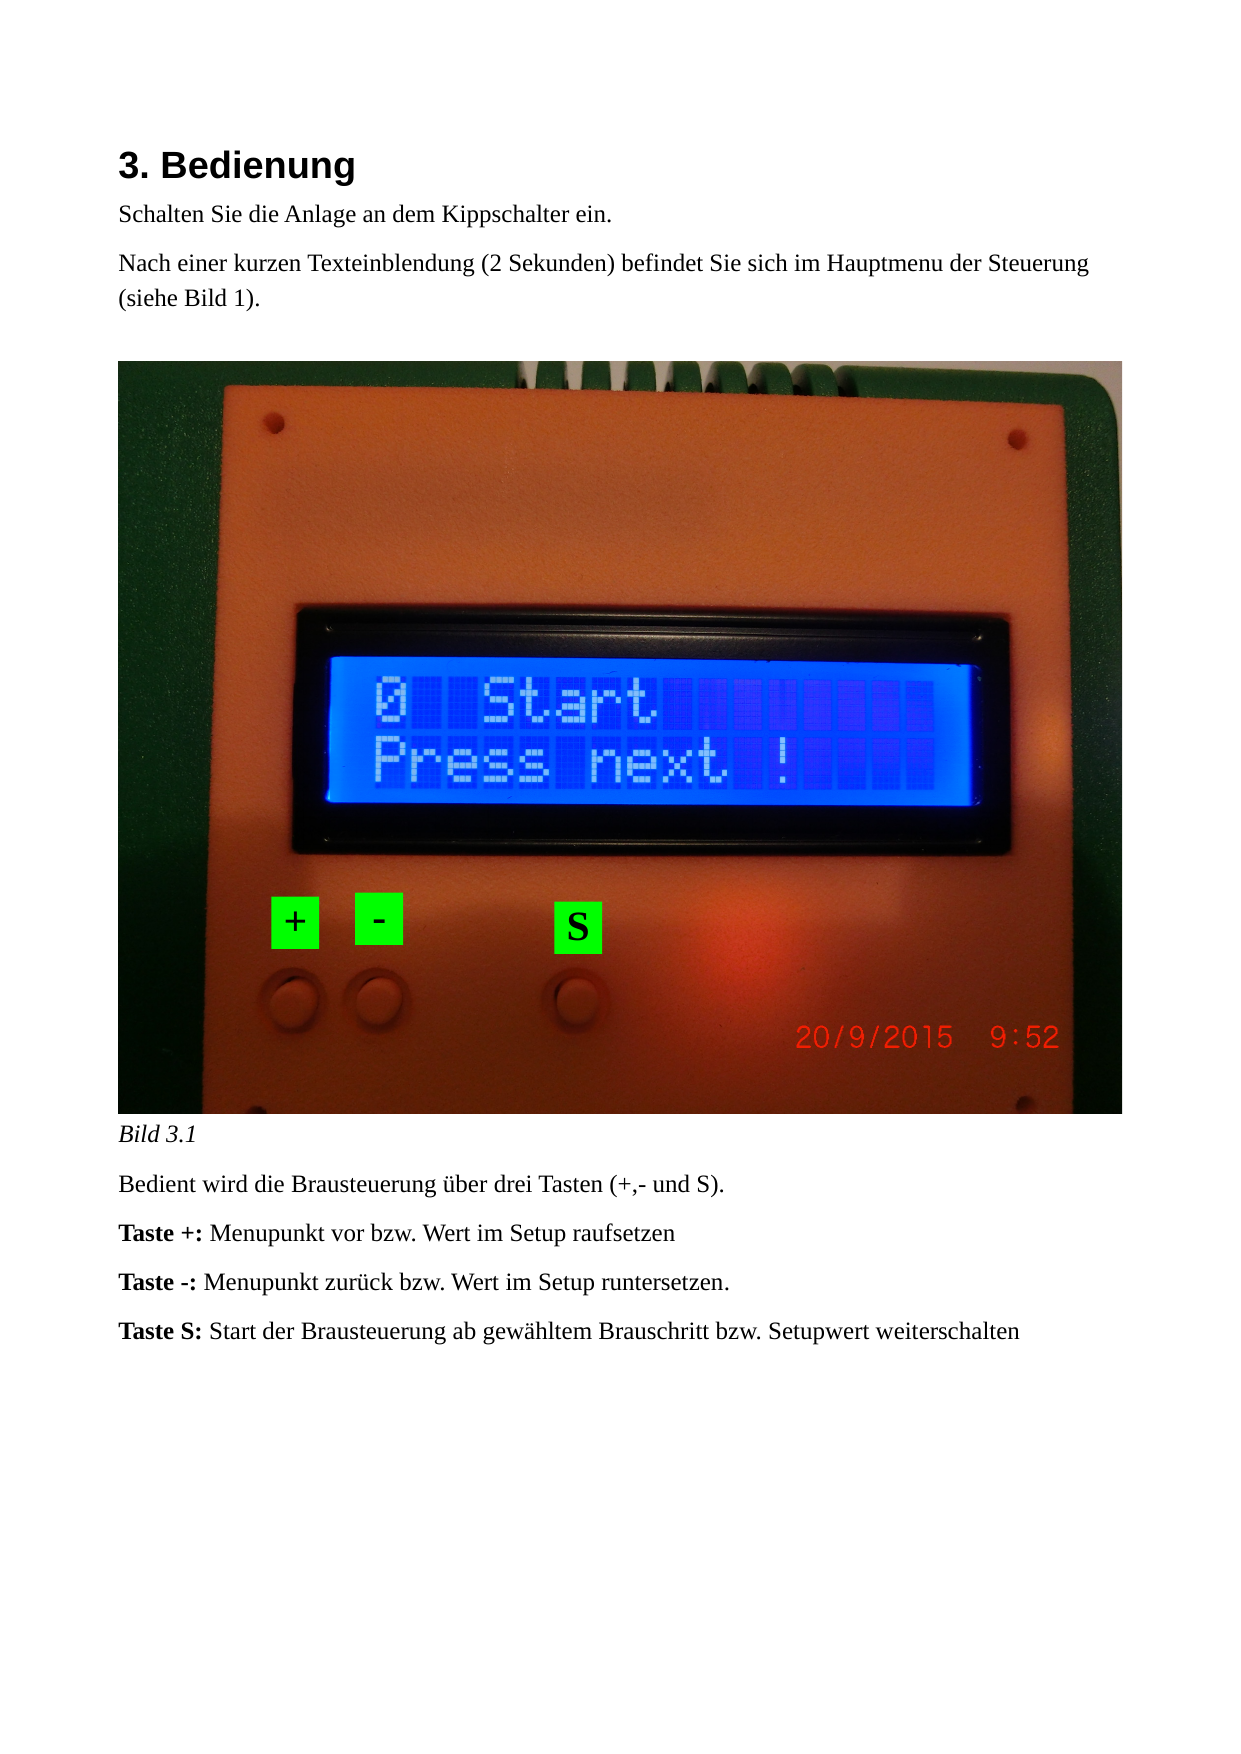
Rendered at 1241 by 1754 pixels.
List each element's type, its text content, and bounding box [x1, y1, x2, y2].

text Taste S: Start der Brausteuerung ab gewähltem Brauschritt bzw. Setupwert weiterschalten [118, 1316, 1122, 1344]
subtitle 3. Bedienung [118, 143, 1122, 187]
text Taste +: Menupunkt vor bzw. Wert im Setup raufsetzen [118, 1218, 1122, 1246]
picture [118, 361, 1123, 1114]
text Bedient wird die Brausteuerung über drei Tasten (+,- und S). [118, 1169, 1122, 1197]
text Taste -: Menupunkt zurück bzw. Wert im Setup runtersetzen. [118, 1267, 1122, 1296]
text Bild 3.1 [118, 1114, 1122, 1148]
text Schalten Sie die Anlage an dem Kippschalter ein. [118, 199, 1122, 228]
text Nach einer kurzen Texteinblendung (2 Sekunden) befindet Sie sich im Hauptmenu der Steuerung (siehe Bild 1). [118, 248, 1122, 312]
